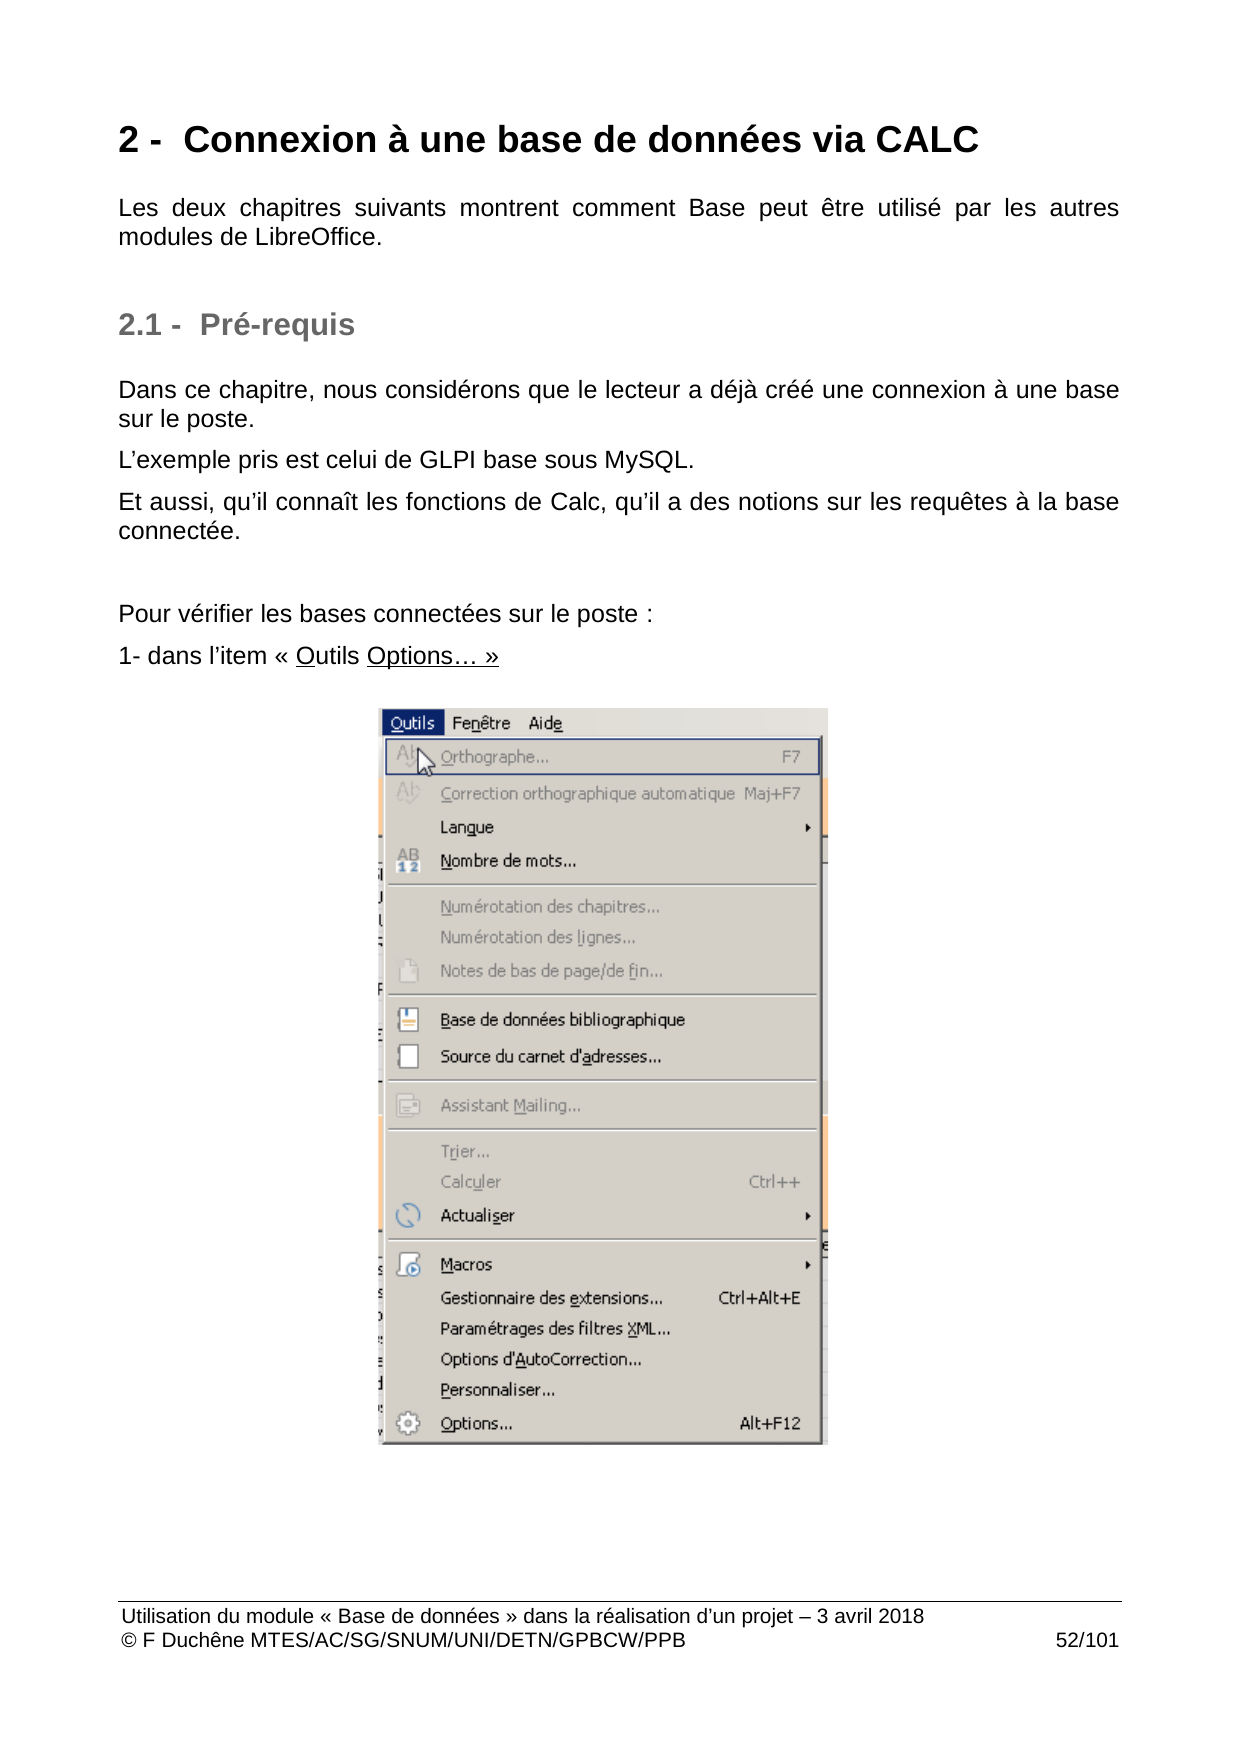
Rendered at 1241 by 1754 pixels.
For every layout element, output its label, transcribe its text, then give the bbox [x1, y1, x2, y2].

text Dans ce chapitre, nous considérons que le lecteur a déjà créé une connexion à une base sur le poste. [118, 375, 1122, 433]
text Pour vérifier les bases connectées sur le poste : [118, 599, 1122, 628]
subtitle Connexion à une base de données via CALC [118, 117, 1122, 160]
text Et aussi, qu’il connaît les fonctions de Calc, qu’il a des notions sur les requêtes à la base connectée. [118, 487, 1122, 545]
subtitle Pré-requis [118, 306, 1122, 342]
text 1- dans l’item « Outils Options… » [118, 641, 1122, 670]
text L’exemple pris est celui de GLPI base sous MySQL. [118, 445, 1122, 474]
text Les deux chapitres suivants montrent comment Base peut être utilisé par les autres modules de LibreOffice. [118, 193, 1122, 251]
